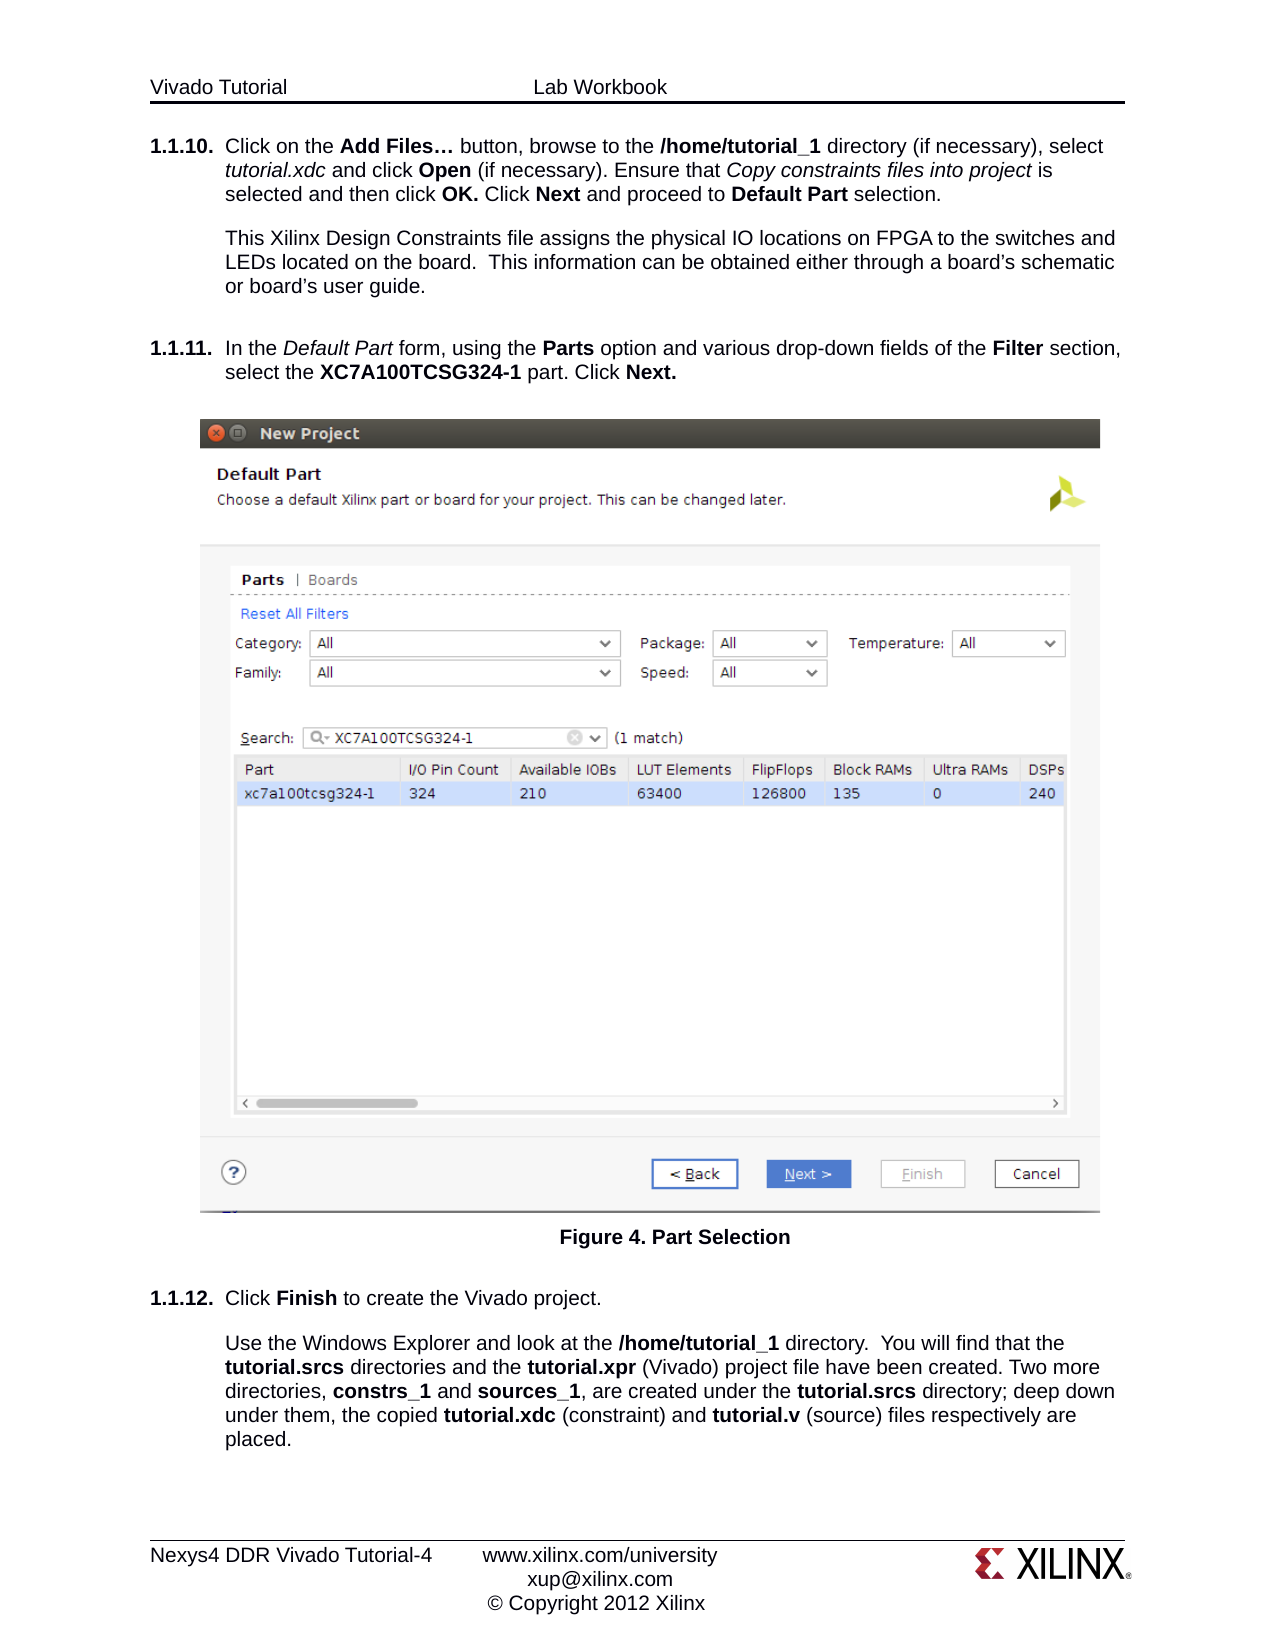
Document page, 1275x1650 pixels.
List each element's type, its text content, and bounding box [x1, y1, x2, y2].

text Figure 4. Part Selection [225, 396, 1125, 1249]
list In the Default Part form, using the Parts option and various drop-down fields of the Filter section, select the XC7A100TCSG324-1 part. Click Next. [150, 336, 1125, 383]
text This Xilinx Design Constraints file assigns the physical IO locations on FPGA to the switches and LEDs located on the board. This information can be obtained either through a board’s schematic or board’s user guide. [225, 226, 1125, 298]
picture [975, 1548, 1132, 1579]
picture [200, 419, 1100, 1213]
text Use the Windows Explorer and look at the /home/tutorial_1 directory. You will find that the tutorial.srcs directories and the tutorial.xpr (Vivado) project file have been created. Two more directories, constrs_1 and sources_1, are created under the tutorial.srcs directory; deep down under them, the copied tutorial.xdc (constraint) and tutorial.v (source) files respectively are placed. [225, 1331, 1125, 1451]
list Click Finish to create the Vivado project. [150, 1286, 1125, 1310]
list Click on the Add Files… button, browse to the /home/tutorial_1 directory (if necessary), select tutorial.xdc and click Open (if necessary). Ensure that Copy constraints files into project is selected and then click OK. Click Next and proceed to Default Part selection. [150, 133, 1125, 205]
